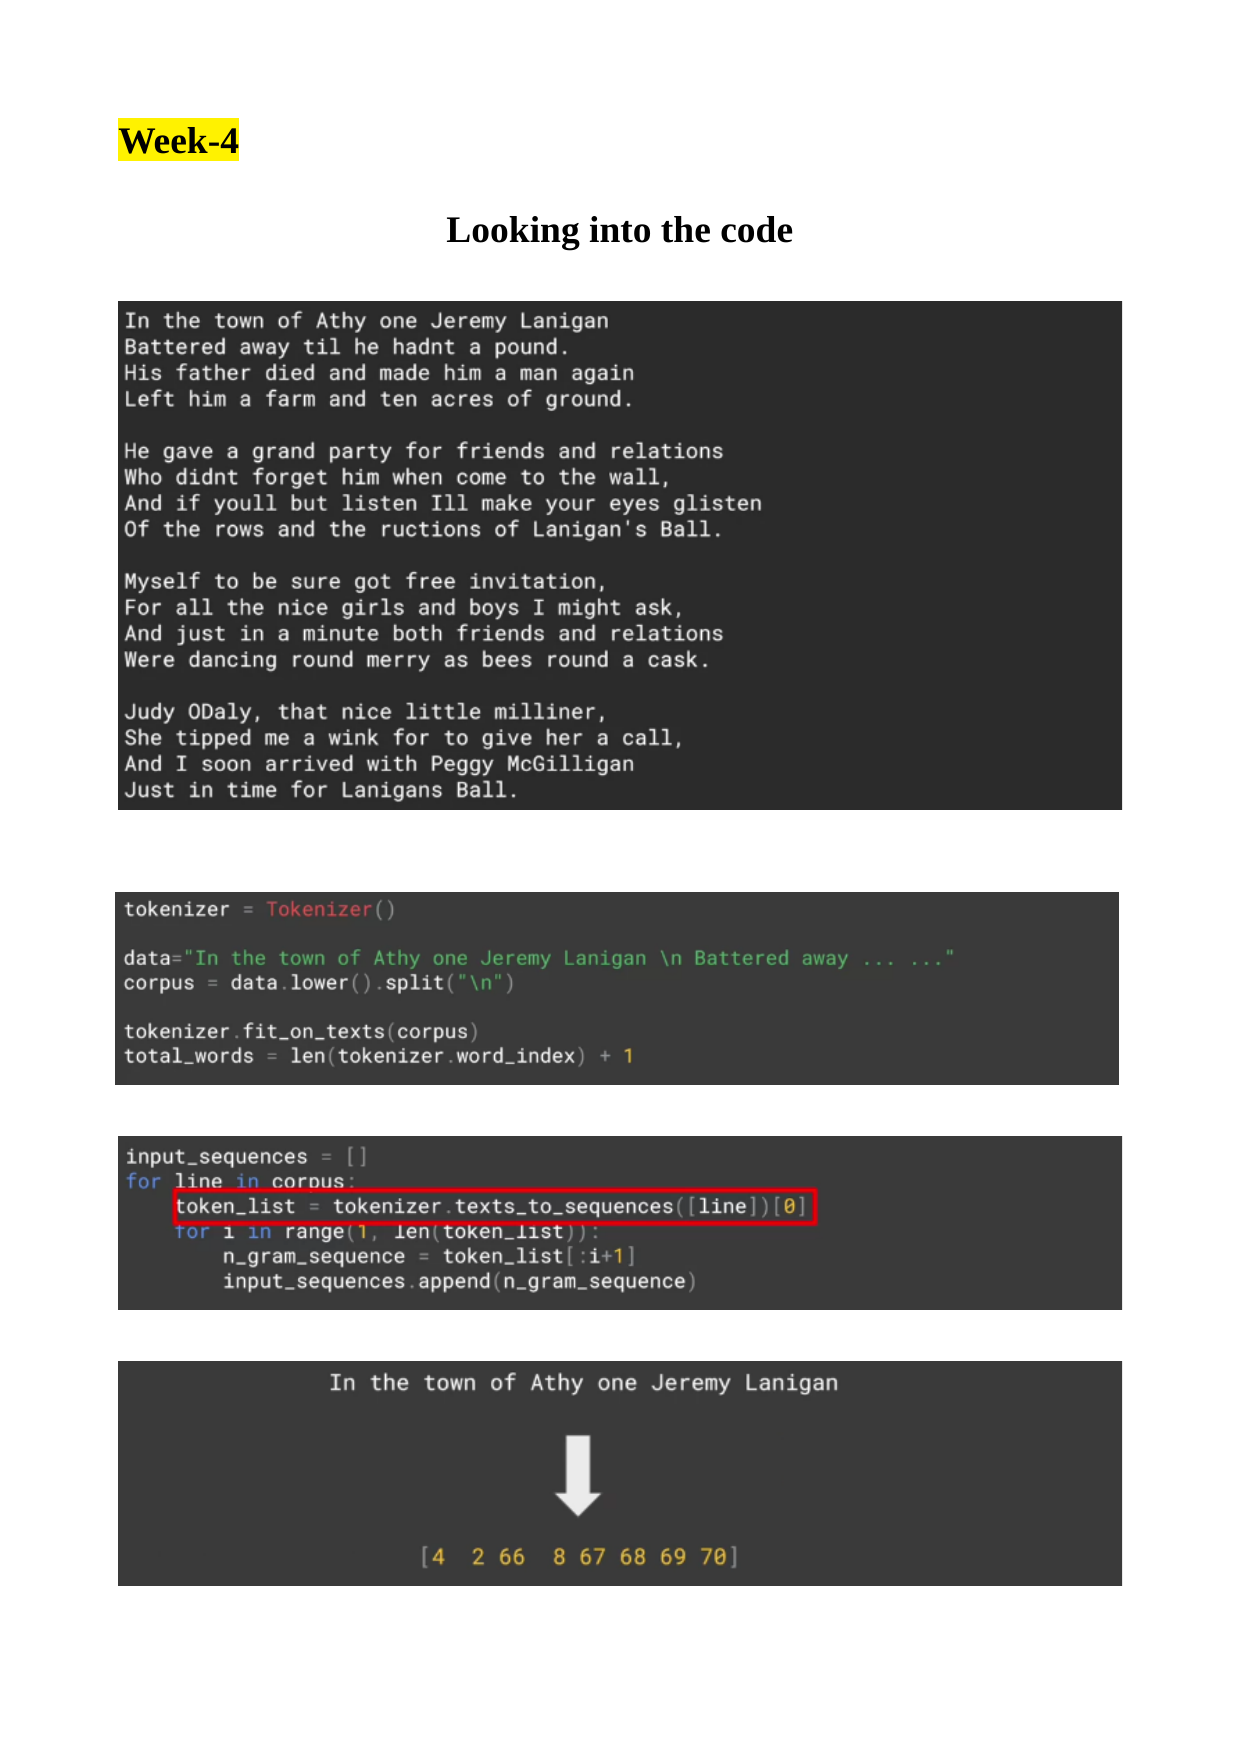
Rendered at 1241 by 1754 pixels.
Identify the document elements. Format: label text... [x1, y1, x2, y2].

text Week-4 [118, 118, 1122, 161]
picture [118, 1136, 1123, 1310]
subtitle Looking into the code [118, 207, 1122, 250]
picture [115, 892, 1119, 1085]
picture [118, 1361, 1123, 1586]
picture [118, 301, 1123, 810]
